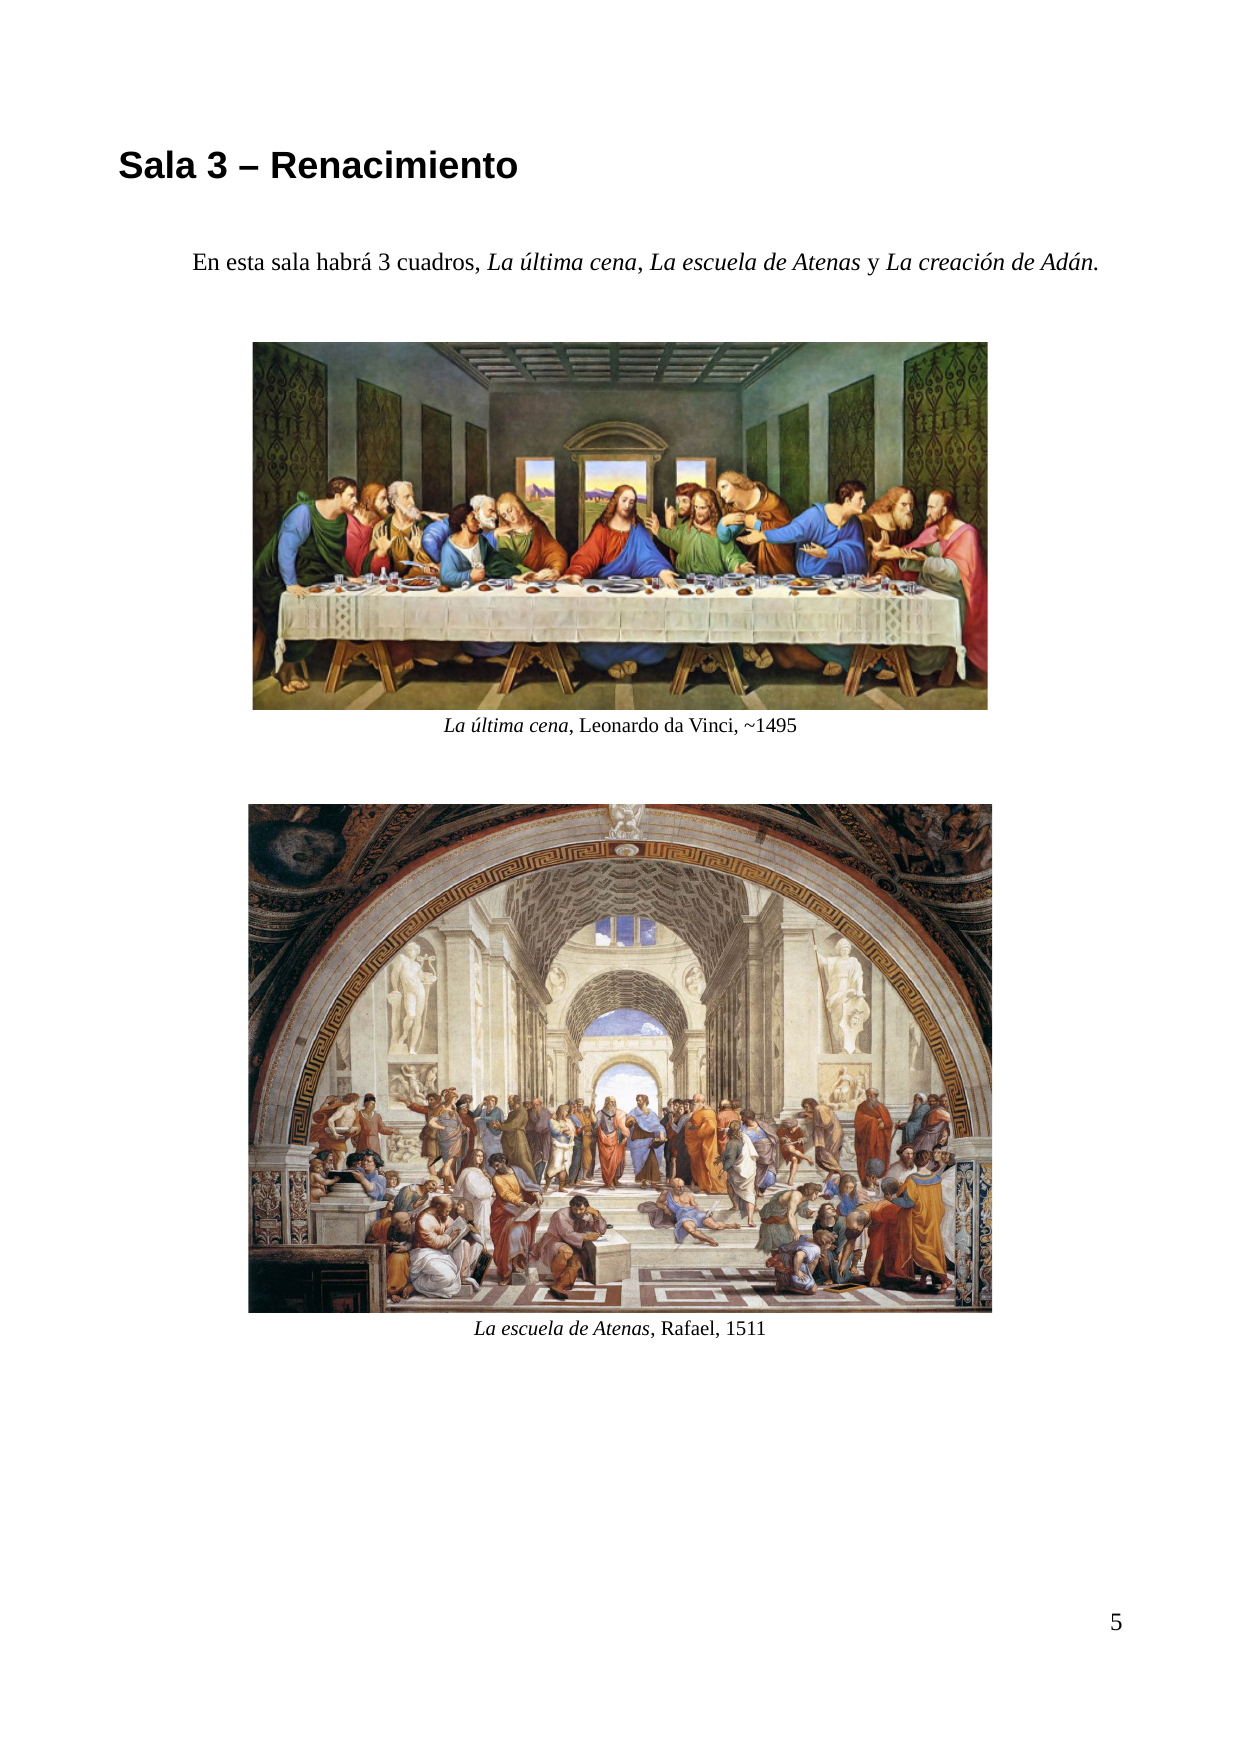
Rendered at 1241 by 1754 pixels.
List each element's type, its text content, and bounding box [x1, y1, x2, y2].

picture [248, 804, 993, 1313]
subtitle Sala 3 – Renacimiento [118, 143, 1122, 187]
text En esta sala habrá 3 cuadros, La última cena, La escuela de Atenas y La creación de Adán. [118, 247, 1122, 276]
text La escuela de Atenas, Rafael, 1511 [118, 798, 1122, 1340]
text La última cena, Leonardo da Vinci, ~1495 [118, 342, 1122, 737]
picture [252, 342, 988, 710]
